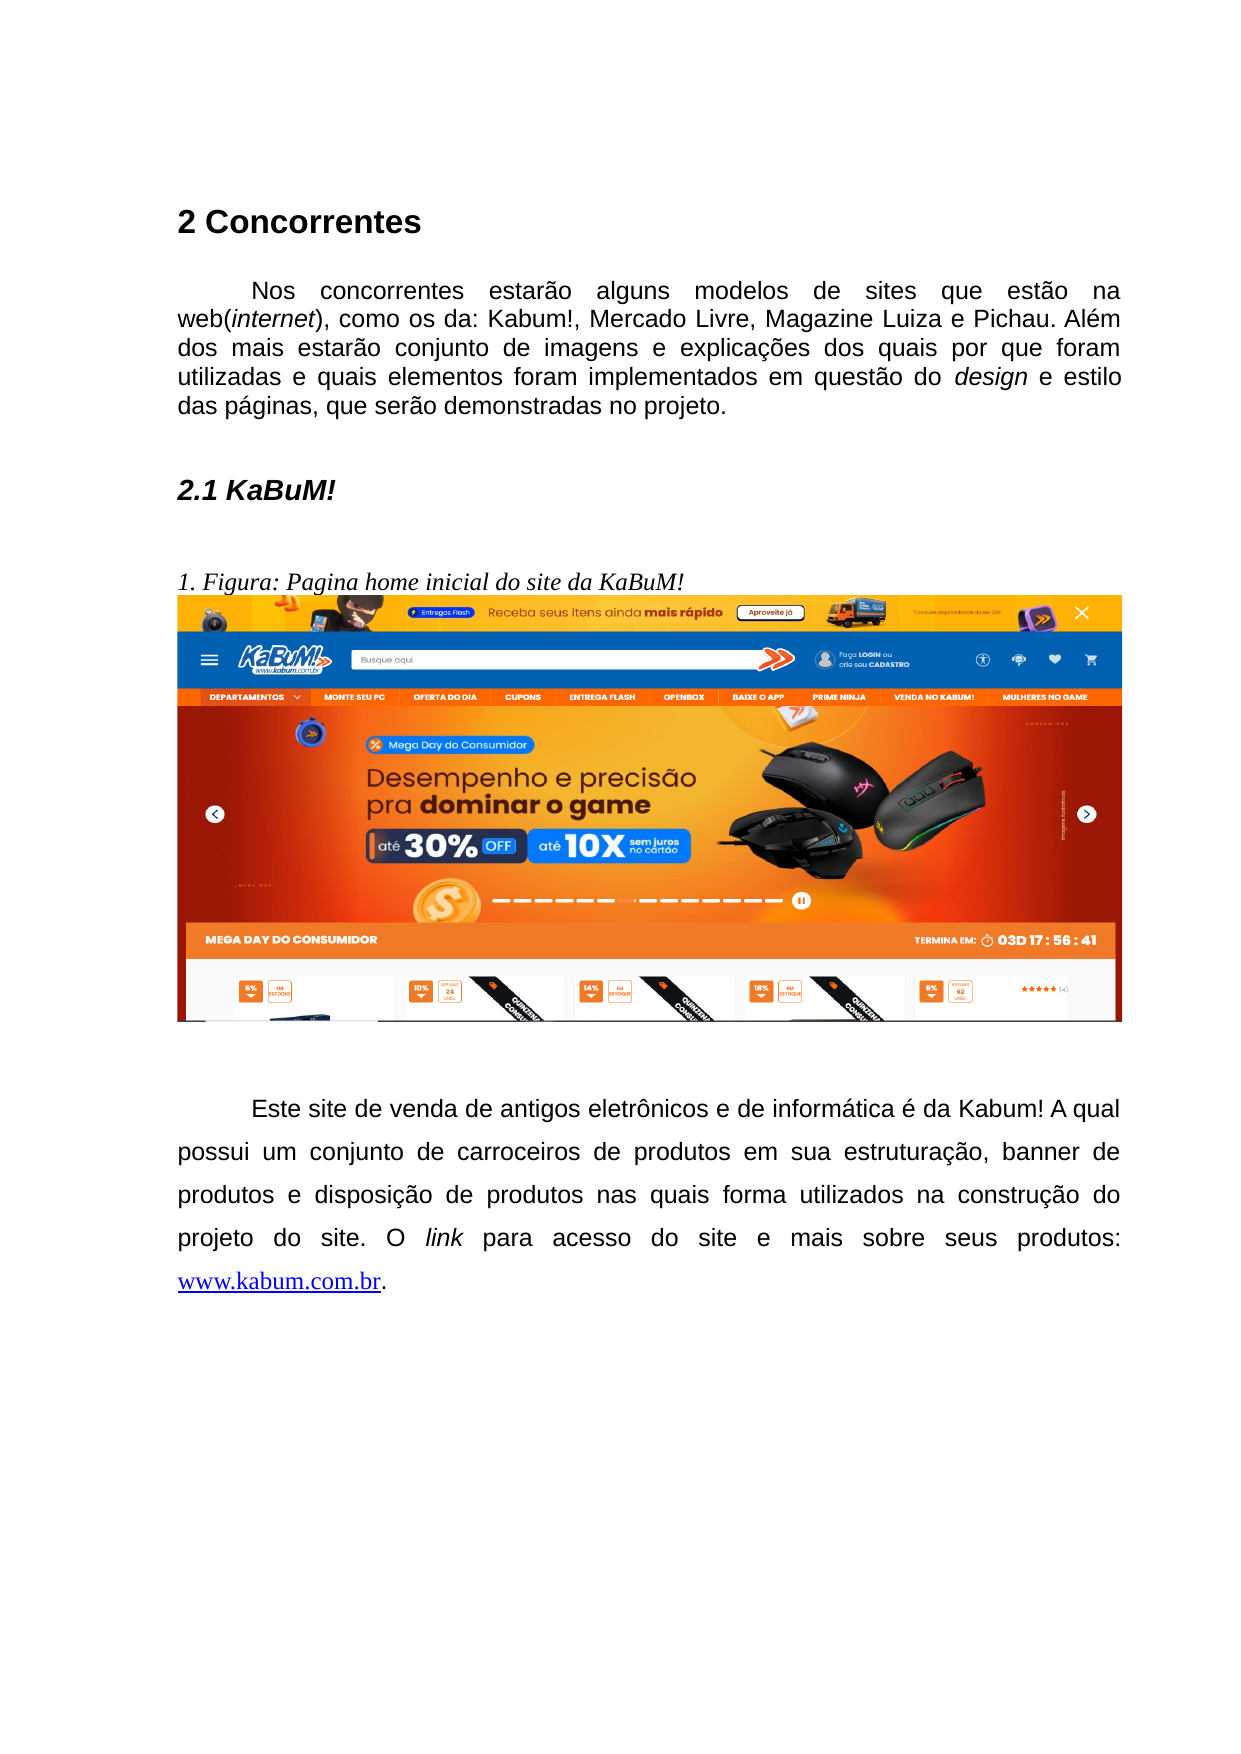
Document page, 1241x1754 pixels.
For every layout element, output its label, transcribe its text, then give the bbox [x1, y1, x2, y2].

subtitle 2.1 KaBuM! [177, 473, 1122, 507]
text Este site de venda de antigos eletrônicos e de informática é da Kabum! A qual possui um conjunto de carroceiros de produtos em sua estruturação, banner de produtos e disposição de produtos nas quais forma utilizados na construção do projeto do site. O link para acesso do site e mais sobre seus produtos: www.kabum.com.br. [177, 1094, 1122, 1295]
text Figura 1: Pagina inicial de entrada(home) do site da kabum. [177, 554, 1122, 567]
subtitle 2 Concorrentes [177, 202, 1122, 241]
picture [177, 595, 1123, 1022]
text Nos concorrentes estarão alguns modelos de sites que estão na web(internet), como os da: Kabum!, Mercado Livre, Magazine Luiza e Pichau. Além dos mais estarão conjunto de imagens e explicações dos quais por que foram utilizadas e quais elementos foram implementados em questão do design e estilo das páginas, que serão demonstradas no projeto. [177, 276, 1122, 419]
text 1. Figura: Pagina home inicial do site da KaBuM! [177, 567, 1122, 595]
